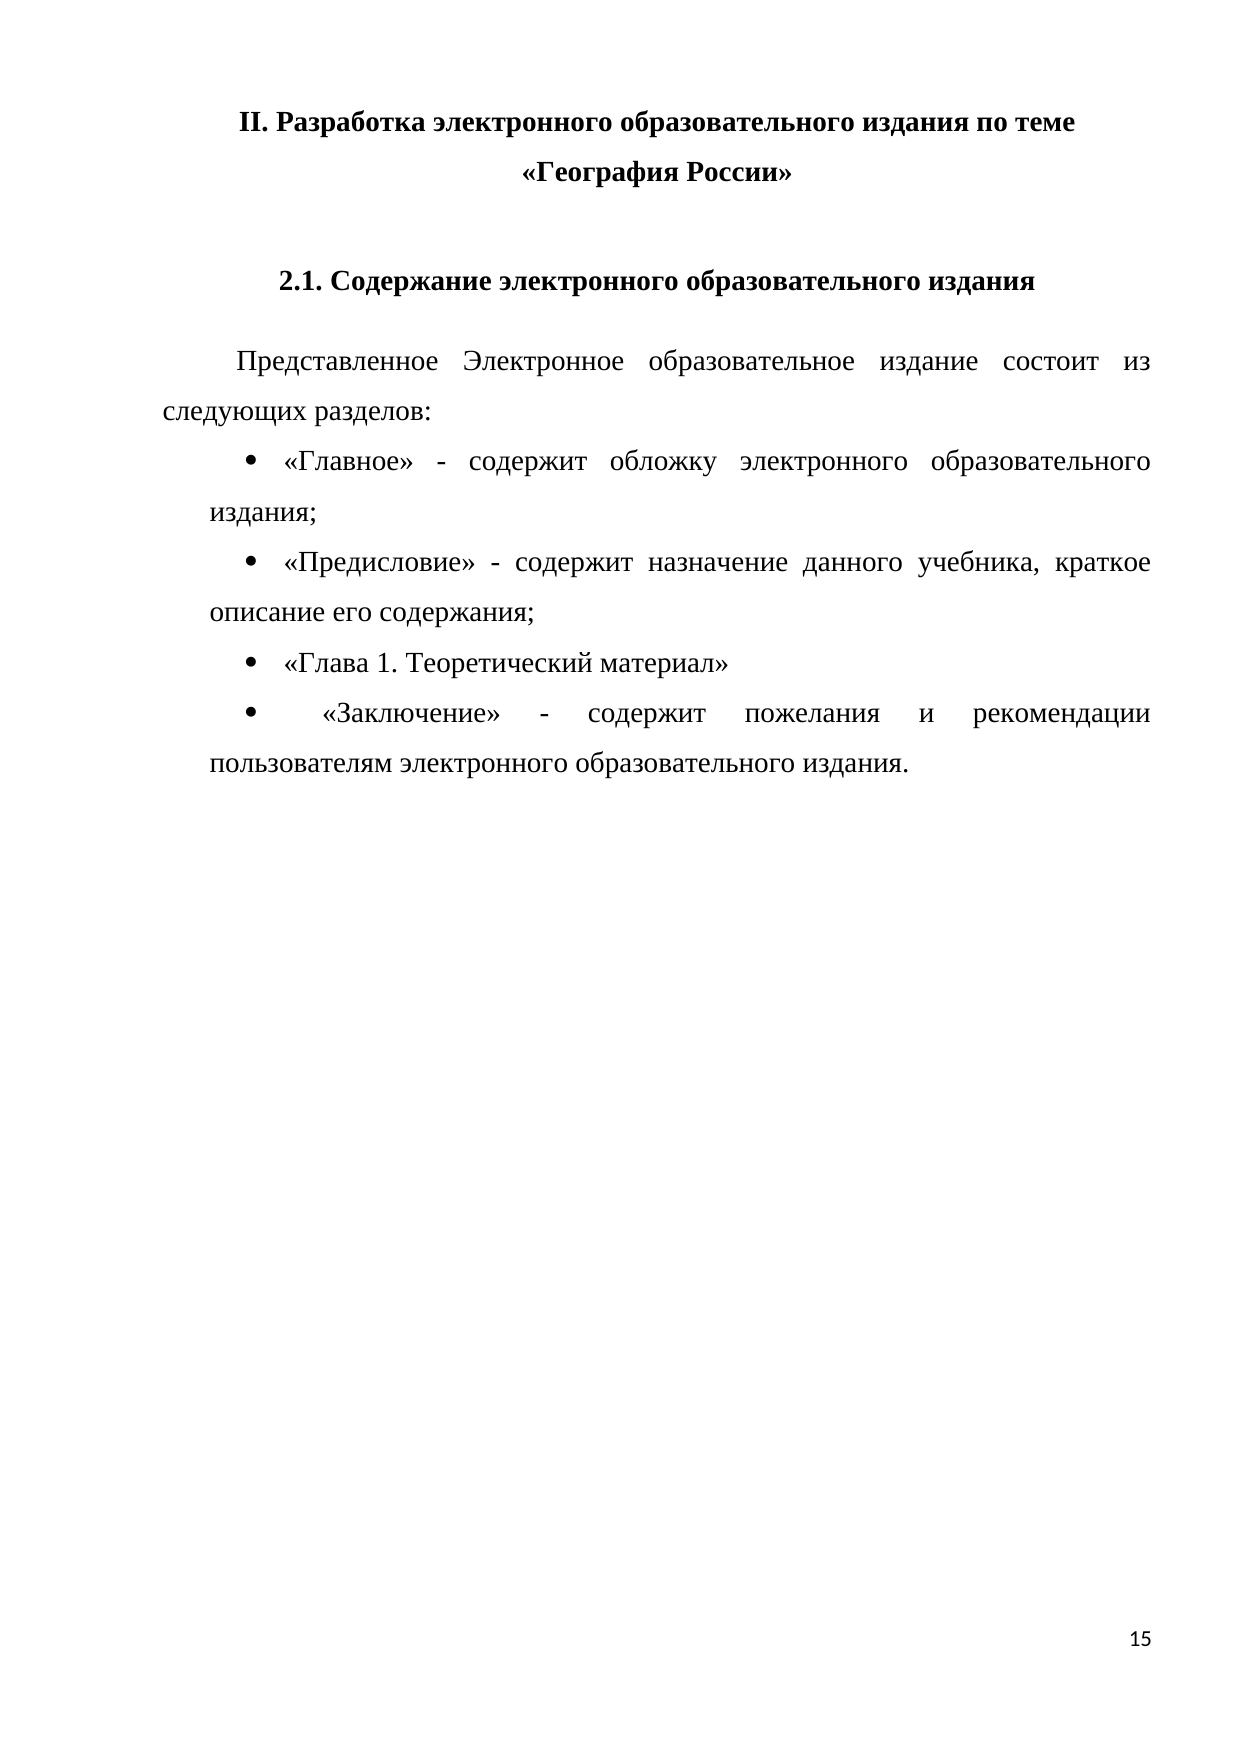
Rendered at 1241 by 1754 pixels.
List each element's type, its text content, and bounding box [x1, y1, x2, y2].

text Представленное Электронное образовательное издание состоит из следующих разделов: [162, 343, 1152, 426]
list «Главное» - содержит обложку электронного образовательного издания; [172, 443, 1152, 527]
list «Заключение» - содержит пожелания и рекомендации пользователям электронного образовательного издания. [172, 695, 1152, 779]
subtitle 2.1. Содержание электронного образовательного издания [162, 263, 1152, 297]
list «Предисловие» - содержит назначение данного учебника, краткое описание его содержания; [172, 544, 1152, 628]
list «Глава 1. Теоретический материал» [172, 645, 1152, 678]
subtitle II. Разработка электронного образовательного издания по теме «География России» [162, 104, 1152, 188]
